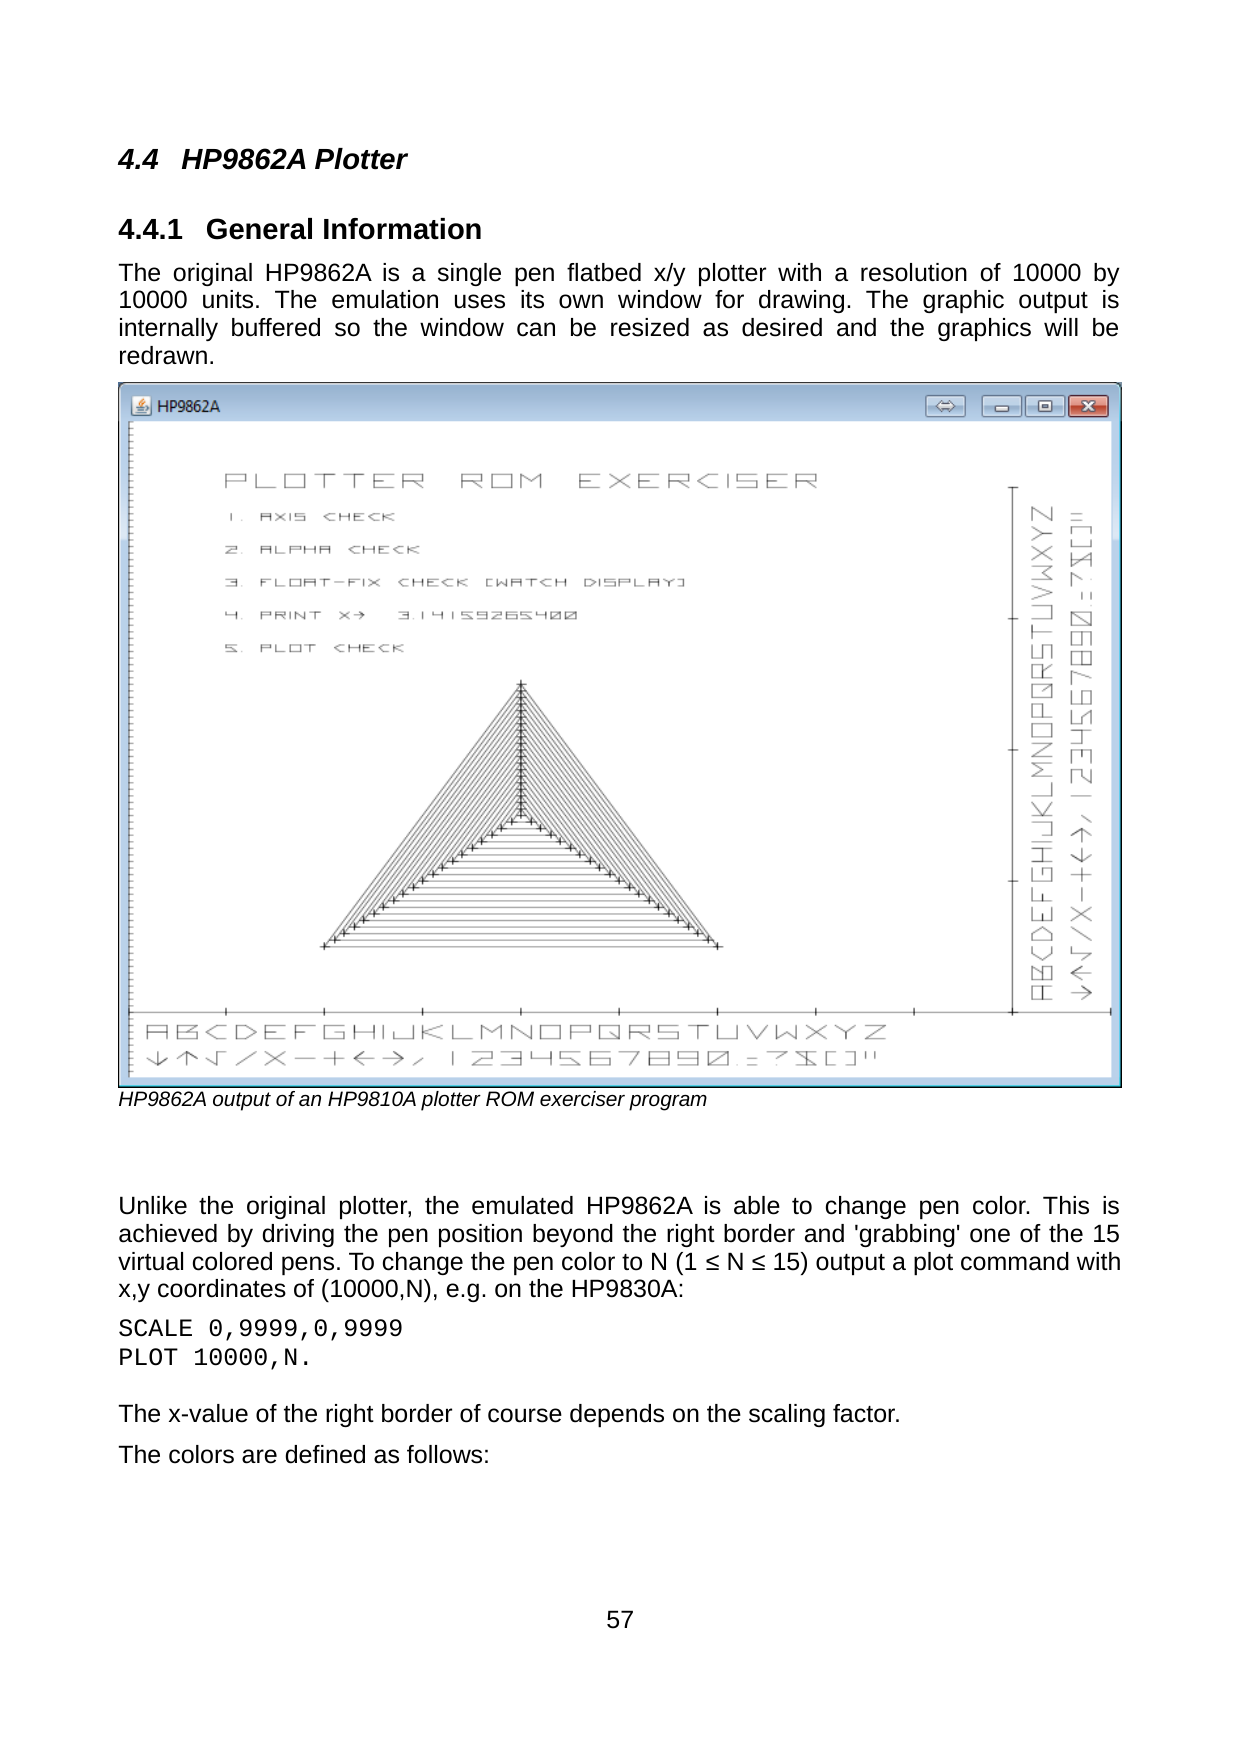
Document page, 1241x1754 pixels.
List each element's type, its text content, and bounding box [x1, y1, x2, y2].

text The colors are defined as follows: [118, 1441, 1122, 1469]
text PLOT 10000,N. [118, 1344, 1122, 1372]
text The x-value of the right border of course depends on the scaling factor. [118, 1400, 1122, 1428]
text HP9862A output of an HP9810A plotter ROM exerciser program [118, 1088, 1122, 1111]
text The original HP9862A is a single pen flatbed x/y plotter with a resolution of 10000 by 10000 units. The emulation uses its own window for drawing. The graphic output is internally buffered so the window can be resized as desired and the graphics will be redrawn. [118, 258, 1122, 370]
subtitle General Information [118, 213, 1122, 246]
picture [118, 382, 1122, 1088]
text SCALE 0,9999,0,9999 [118, 1316, 1122, 1344]
text Unlike the original plotter, the emulated HP9862A is able to change pen color. This is achieved by driving the pen position beyond the right border and 'grabbing' one of the 15 virtual colored pens. To change the pen color to N (1 ≤ N ≤ 15) output a plot command with x,y coordinates of (10000,N), e.g. on the HP9830A: [118, 1192, 1122, 1303]
subtitle HP9862A Plotter [118, 143, 1122, 176]
